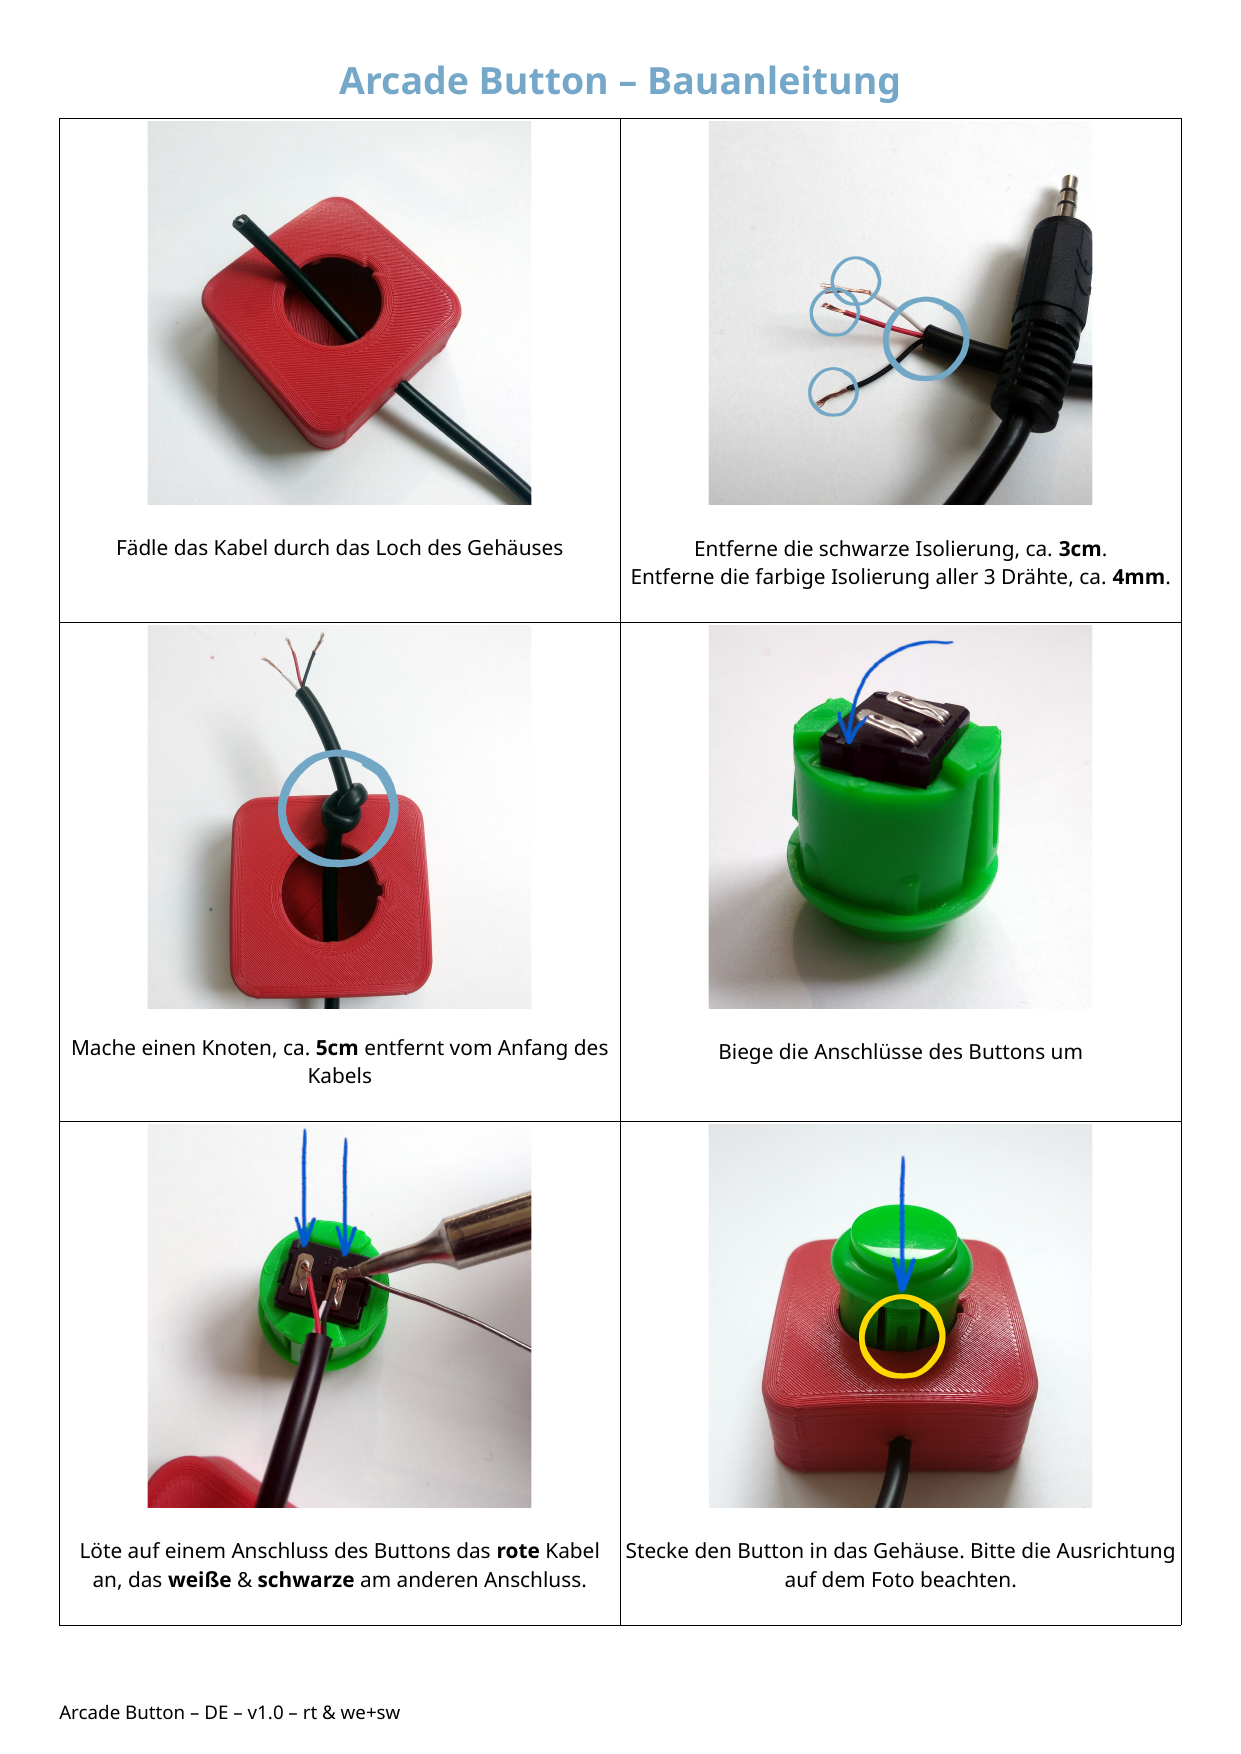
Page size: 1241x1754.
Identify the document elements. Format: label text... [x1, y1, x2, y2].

picture [708, 1124, 1093, 1508]
table_cell Biege die Anschlüsse des Buttons um [621, 623, 1181, 1121]
picture [147, 625, 532, 1009]
table_cell Löte auf einem Anschluss des Buttons das rote Kabel an, das weiße & schwarze am anderen Anschluss. [60, 1122, 620, 1624]
picture [708, 121, 1093, 505]
picture [147, 1124, 532, 1508]
picture [147, 121, 532, 505]
table_header Fädle das Kabel durch das Loch des Gehäuses [60, 119, 620, 622]
table_cell Stecke den Button in das Gehäuse. Bitte die Ausrichtung auf dem Foto beachten. [621, 1122, 1181, 1624]
table_cell Mache einen Knoten, ca. 5cm entfernt vom Anfang des Kabels [60, 623, 620, 1121]
picture [708, 625, 1093, 1009]
table_header Entferne die schwarze Isolierung, ca. 3cm. Entferne die farbige Isolierung aller 3 Drähte, ca. 4mm. [621, 119, 1181, 622]
subtitle Arcade Button – Bauanleitung [59, 54, 1181, 106]
